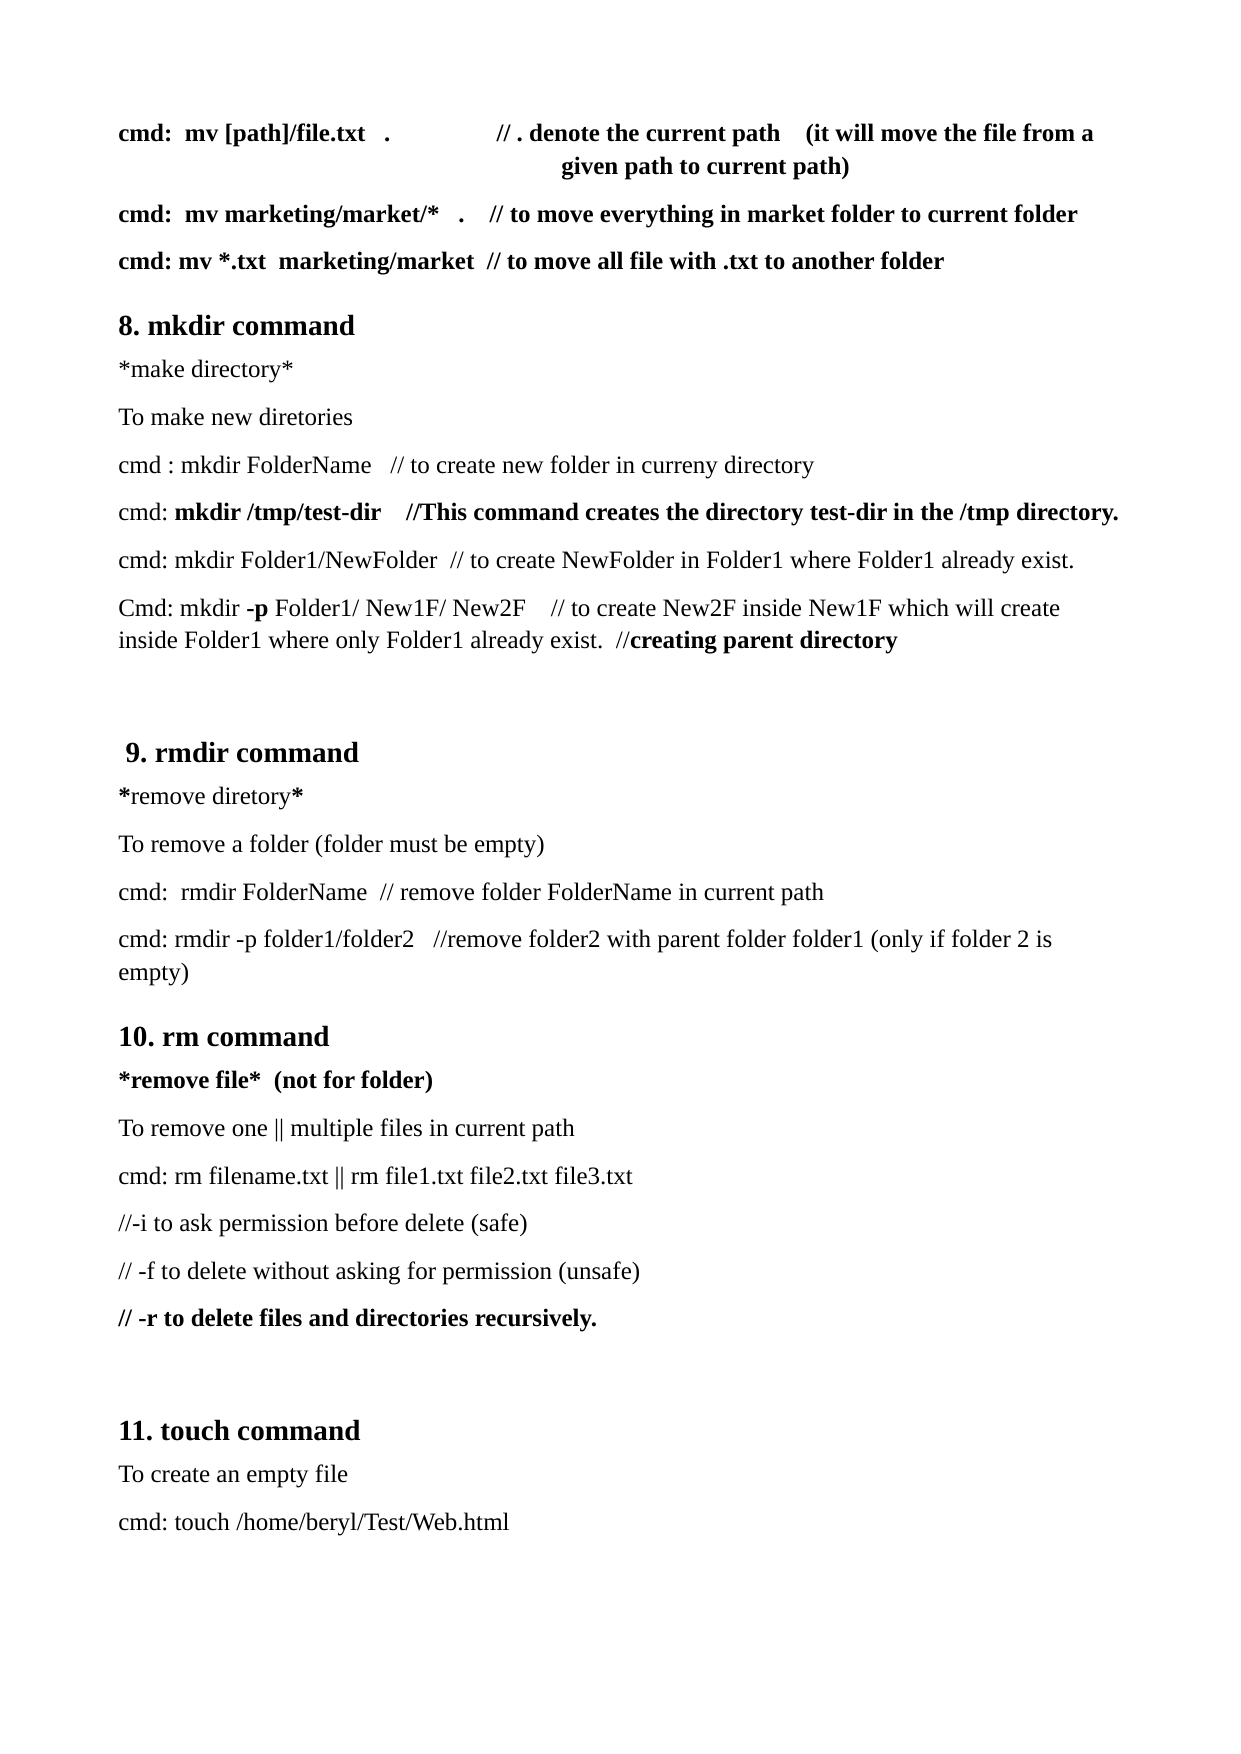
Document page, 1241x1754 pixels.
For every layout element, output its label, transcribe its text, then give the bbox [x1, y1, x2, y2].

text To create an empty file [118, 1459, 1122, 1488]
text cmd: mkdir Folder1/NewFolder // to create NewFolder in Folder1 where Folder1 already exist. [118, 545, 1122, 574]
text To remove one || multiple files in current path [118, 1113, 1122, 1142]
text cmd: rmdir FolderName // remove folder FolderName in current path [118, 877, 1122, 905]
subtitle 11. touch command [118, 1413, 1122, 1447]
text cmd: rmdir -p folder1/folder2 //remove folder2 with parent folder folder1 (only if folder 2 is empty) [118, 924, 1122, 986]
subtitle 8. mkdir command [118, 308, 1122, 342]
text // -r to delete files and directories recursively. [118, 1303, 1122, 1332]
text cmd: rm filename.txt || rm file1.txt file2.txt file3.txt [118, 1161, 1122, 1189]
text cmd: mkdir /tmp/test-dir //This command creates the directory test-dir in the /tmp directory. [118, 497, 1122, 526]
text //-i to ask permission before delete (safe) [118, 1208, 1122, 1237]
text cmd : mkdir FolderName // to create new folder in curreny directory [118, 450, 1122, 478]
text To make new diretories [118, 402, 1122, 431]
text *remove file* (not for folder) [118, 1066, 1122, 1094]
text To remove a folder (folder must be empty) [118, 829, 1122, 858]
text // -f to delete without asking for permission (unsafe) [118, 1256, 1122, 1285]
text cmd: touch /home/beryl/Test/Web.html [118, 1507, 1122, 1536]
text cmd: mv *.txt marketing/market // to move all file with .txt to another folder [118, 246, 1122, 275]
text *remove diretory* [118, 781, 1122, 810]
subtitle 9. rmdir command [118, 735, 1122, 769]
text cmd: mv marketing/market/* . // to move everything in market folder to current folder [118, 199, 1122, 227]
text cmd: mv [path]/file.txt . // . denote the current path (it will move the file from a given path to current path) [118, 118, 1122, 180]
subtitle 10. rm command [118, 1019, 1122, 1053]
text *make directory* [118, 354, 1122, 383]
text Cmd: mkdir -p Folder1/ New1F/ New2F // to create New2F inside New1F which will create inside Folder1 where only Folder1 already exist. //creating parent directory [118, 593, 1122, 654]
